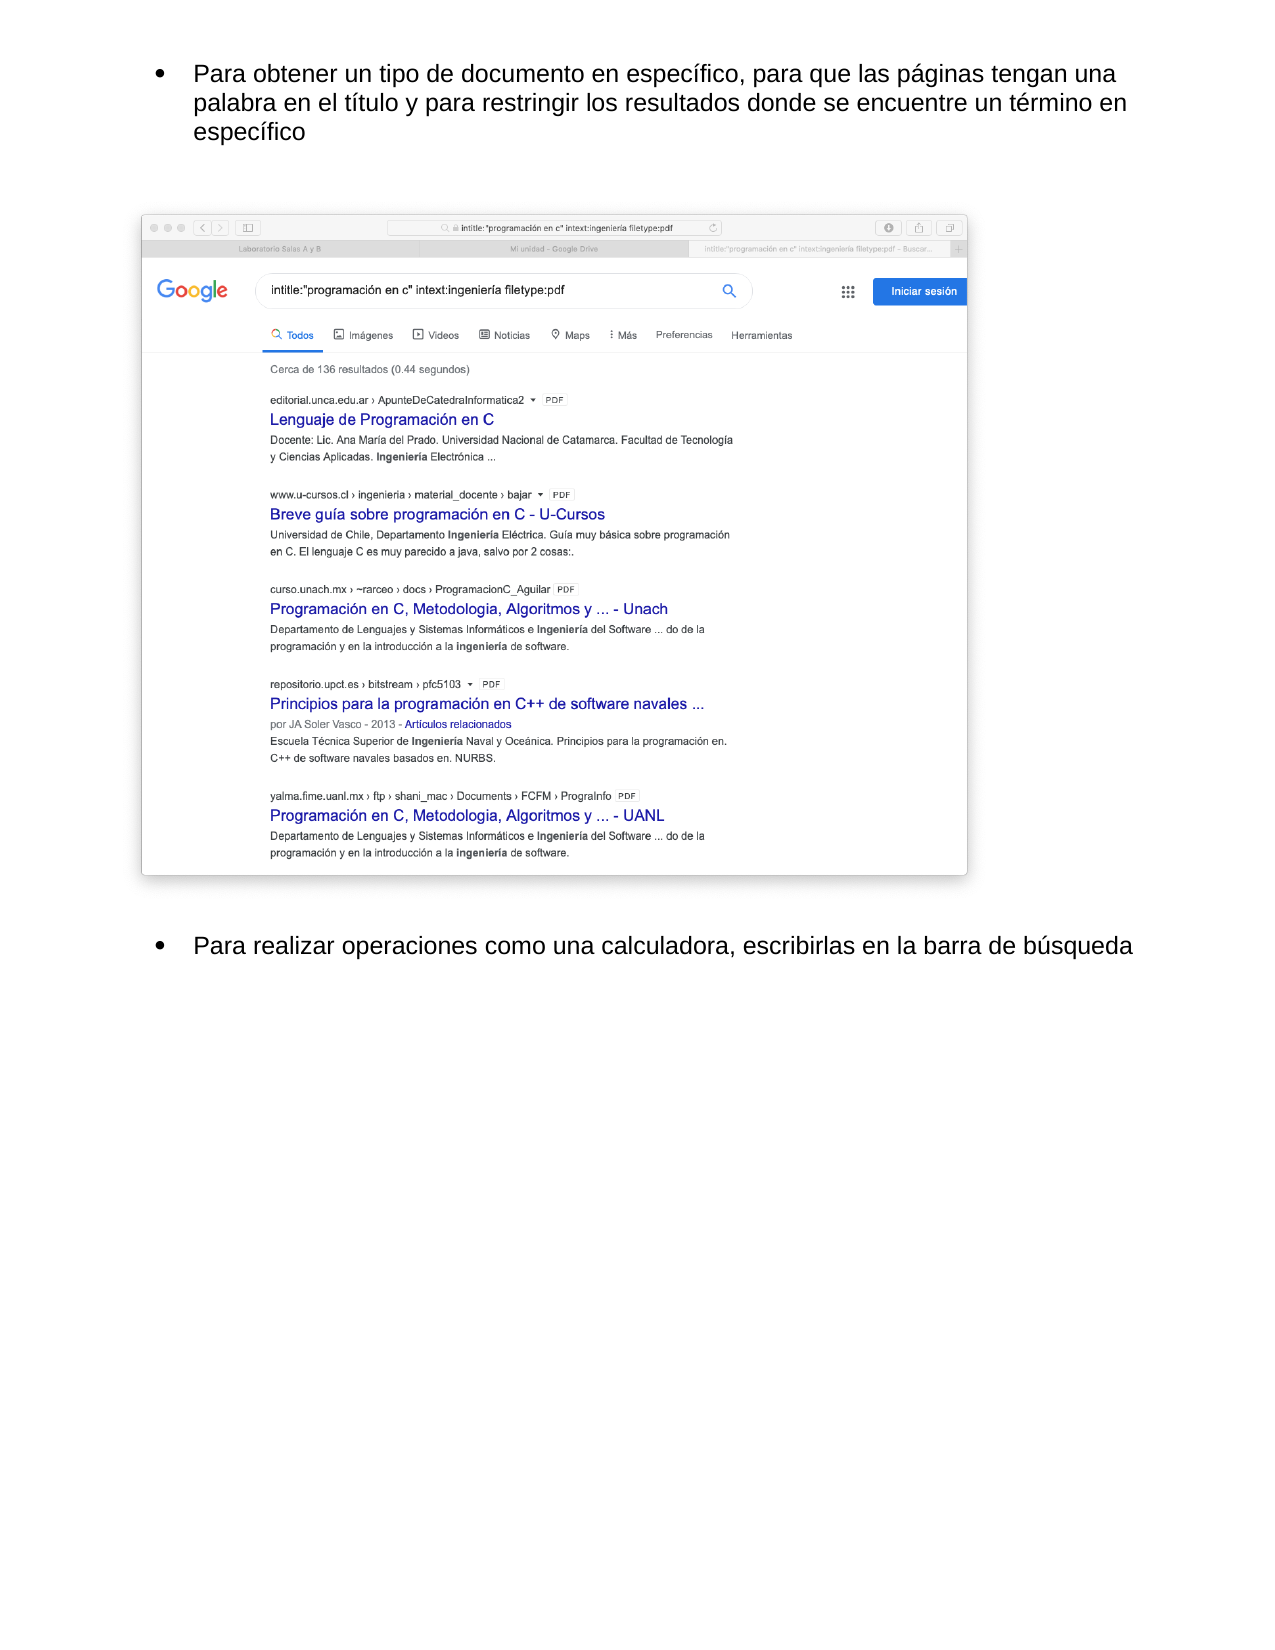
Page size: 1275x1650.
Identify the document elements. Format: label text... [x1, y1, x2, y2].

list Para obtener un tipo de documento en específico, para que las páginas tengan una palabra en el título y para restringir los resultados donde se encuentre un término en específico [156, 59, 1205, 146]
list Para realizar operaciones como una calculadora, escribirlas en la barra de búsqueda [156, 931, 1205, 960]
